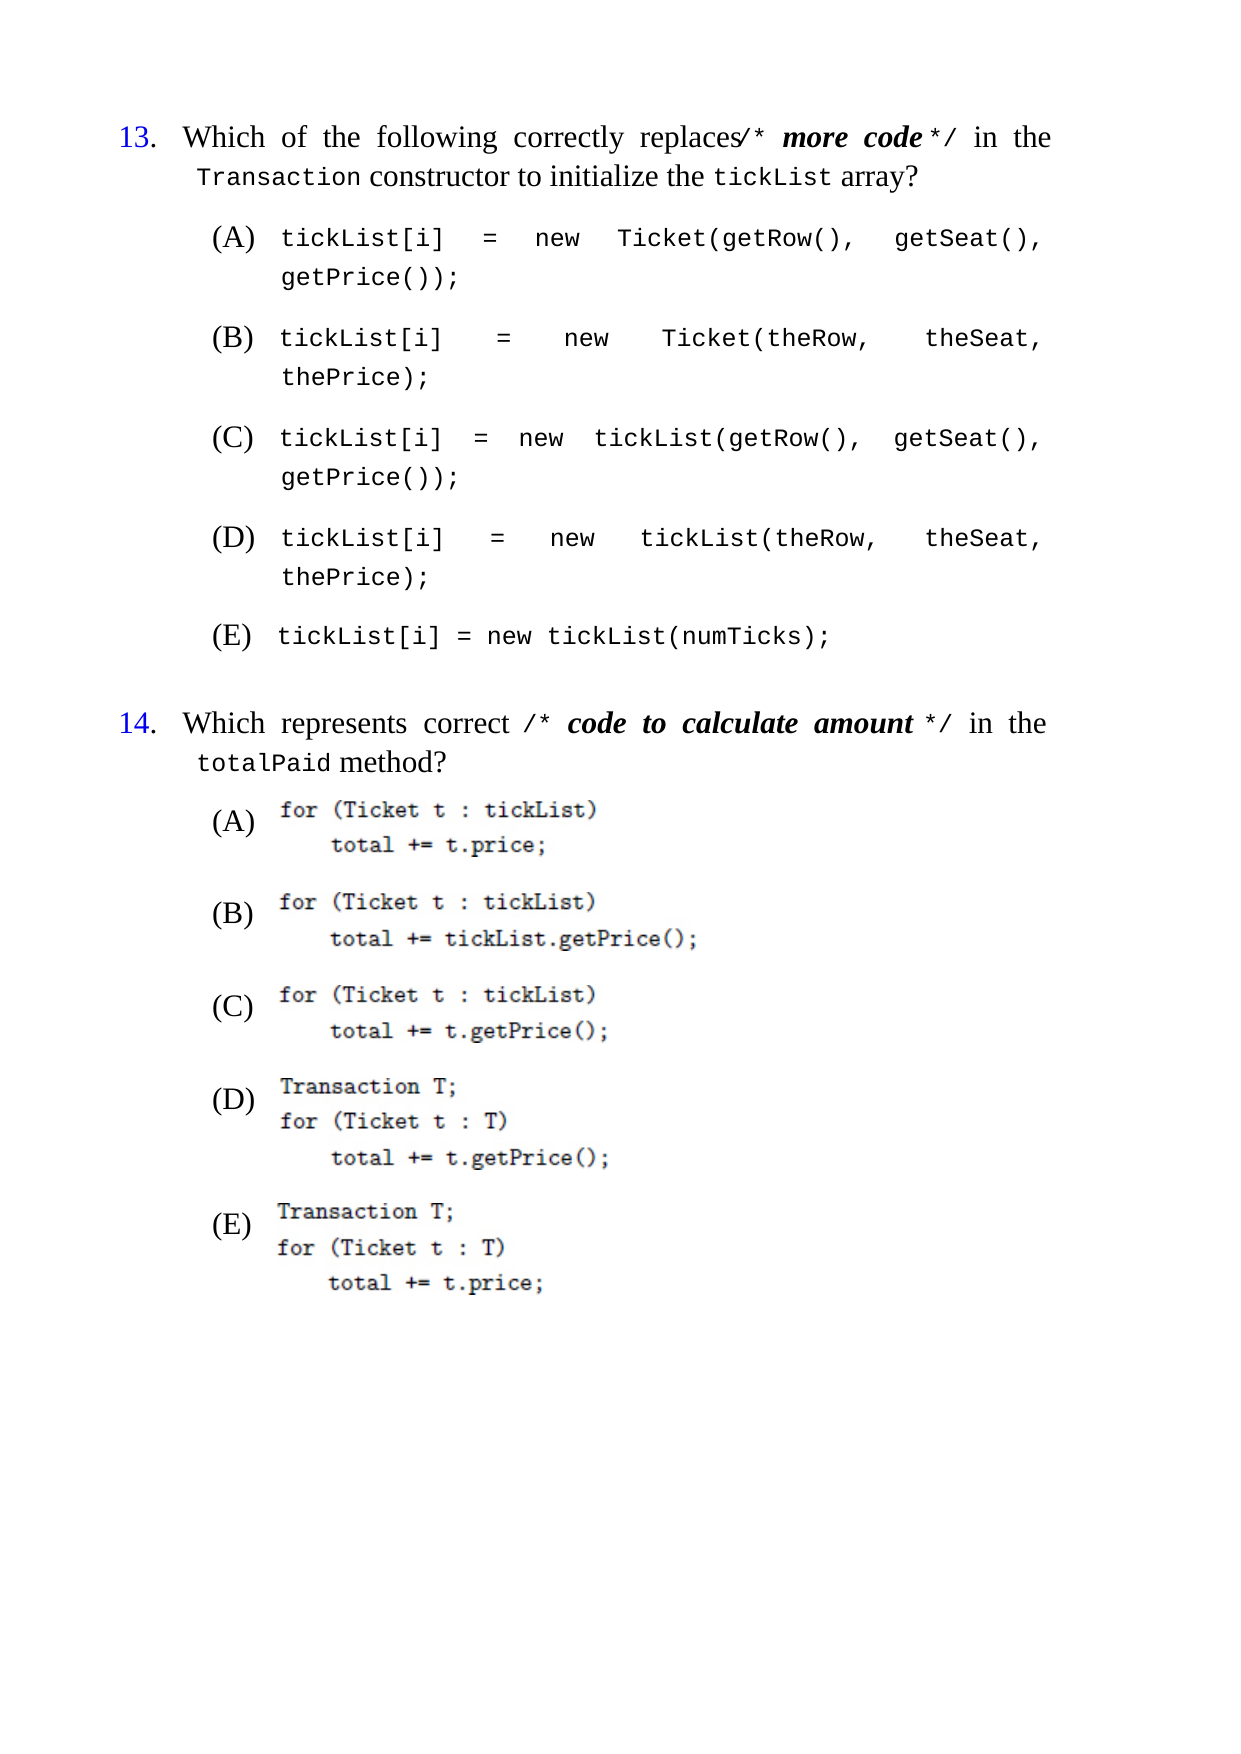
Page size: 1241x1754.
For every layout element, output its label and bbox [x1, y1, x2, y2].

picture [279, 1078, 608, 1170]
picture [278, 892, 696, 951]
picture [279, 800, 597, 857]
picture [276, 1203, 543, 1295]
picture [278, 985, 607, 1043]
